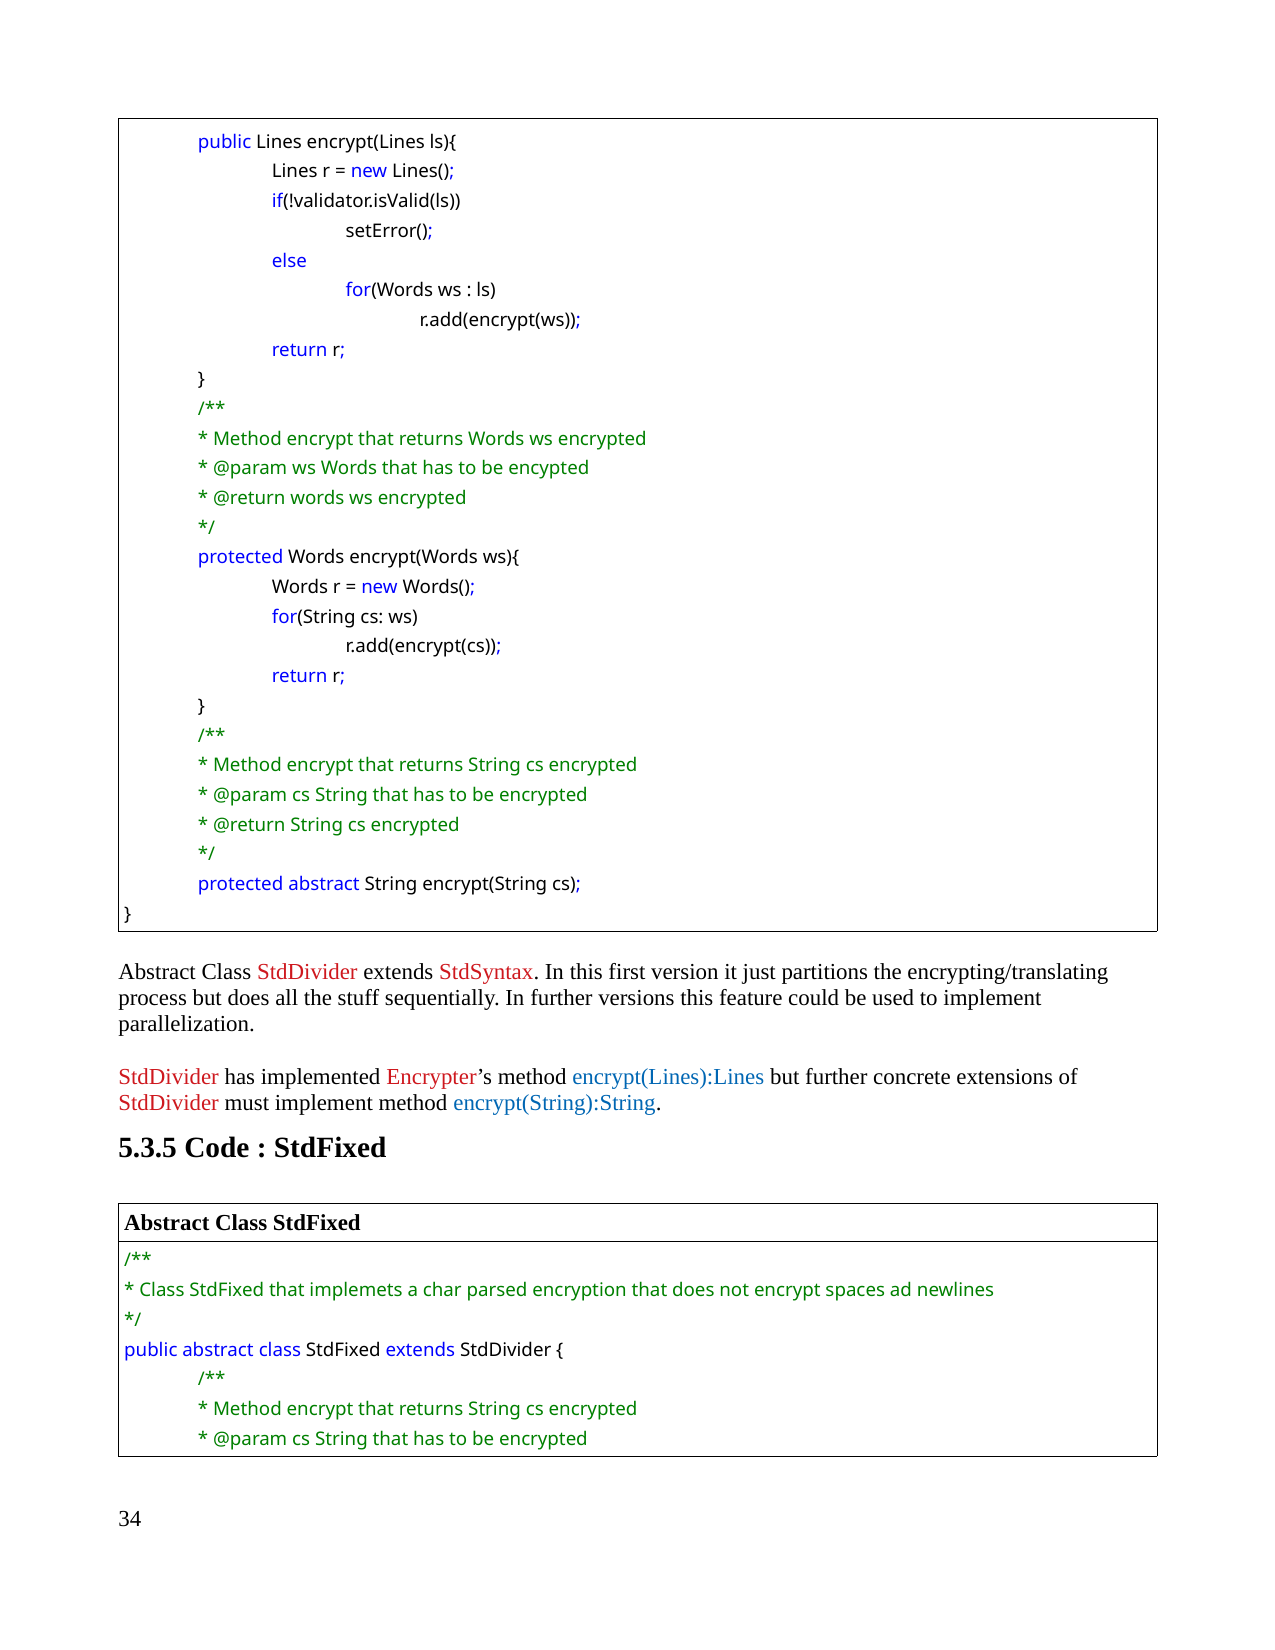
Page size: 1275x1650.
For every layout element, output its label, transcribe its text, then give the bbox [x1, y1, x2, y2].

subtitle 5.3.5 Code : StdFixed [118, 1130, 1157, 1164]
table_header Abstract Class StdFixed [119, 1204, 1157, 1241]
table_cell public Lines encrypt(Lines ls){ Lines r = new Lines(); if(!validator.isValid(ls)) setError(); else for(Words ws : ls) r.add(encrypt(ws)); return r; } /** * Method encrypt that returns Words ws encrypted * @param ws Words that has to be encypted * @return words ws encrypted */ protected Words encrypt(Words ws){ Words r = new Words(); for(String cs: ws) r.add(encrypt(cs)); return r; } /** * Method encrypt that returns String cs encrypted * @param cs String that has to be encrypted * @return String cs encrypted */ protected abstract String encrypt(String cs); } [119, 119, 1157, 931]
table_cell /** * Class StdFixed that implemets a char parsed encryption that does not encrypt spaces ad newlines */ public abstract class StdFixed extends StdDivider { /** * Method encrypt that returns String cs encrypted * @param cs String that has to be encrypted [119, 1242, 1157, 1456]
text StdDivider has implemented Encrypter’s method encrypt(Lines):Lines but further concrete extensions of StdDivider must implement method encrypt(String):String. [118, 1063, 1157, 1116]
text Abstract Class StdDivider extends StdSyntax. In this first version it just partitions the encrypting/translating process but does all the stuff sequentially. In further versions this feature could be used to implement parallelization. [118, 958, 1157, 1037]
